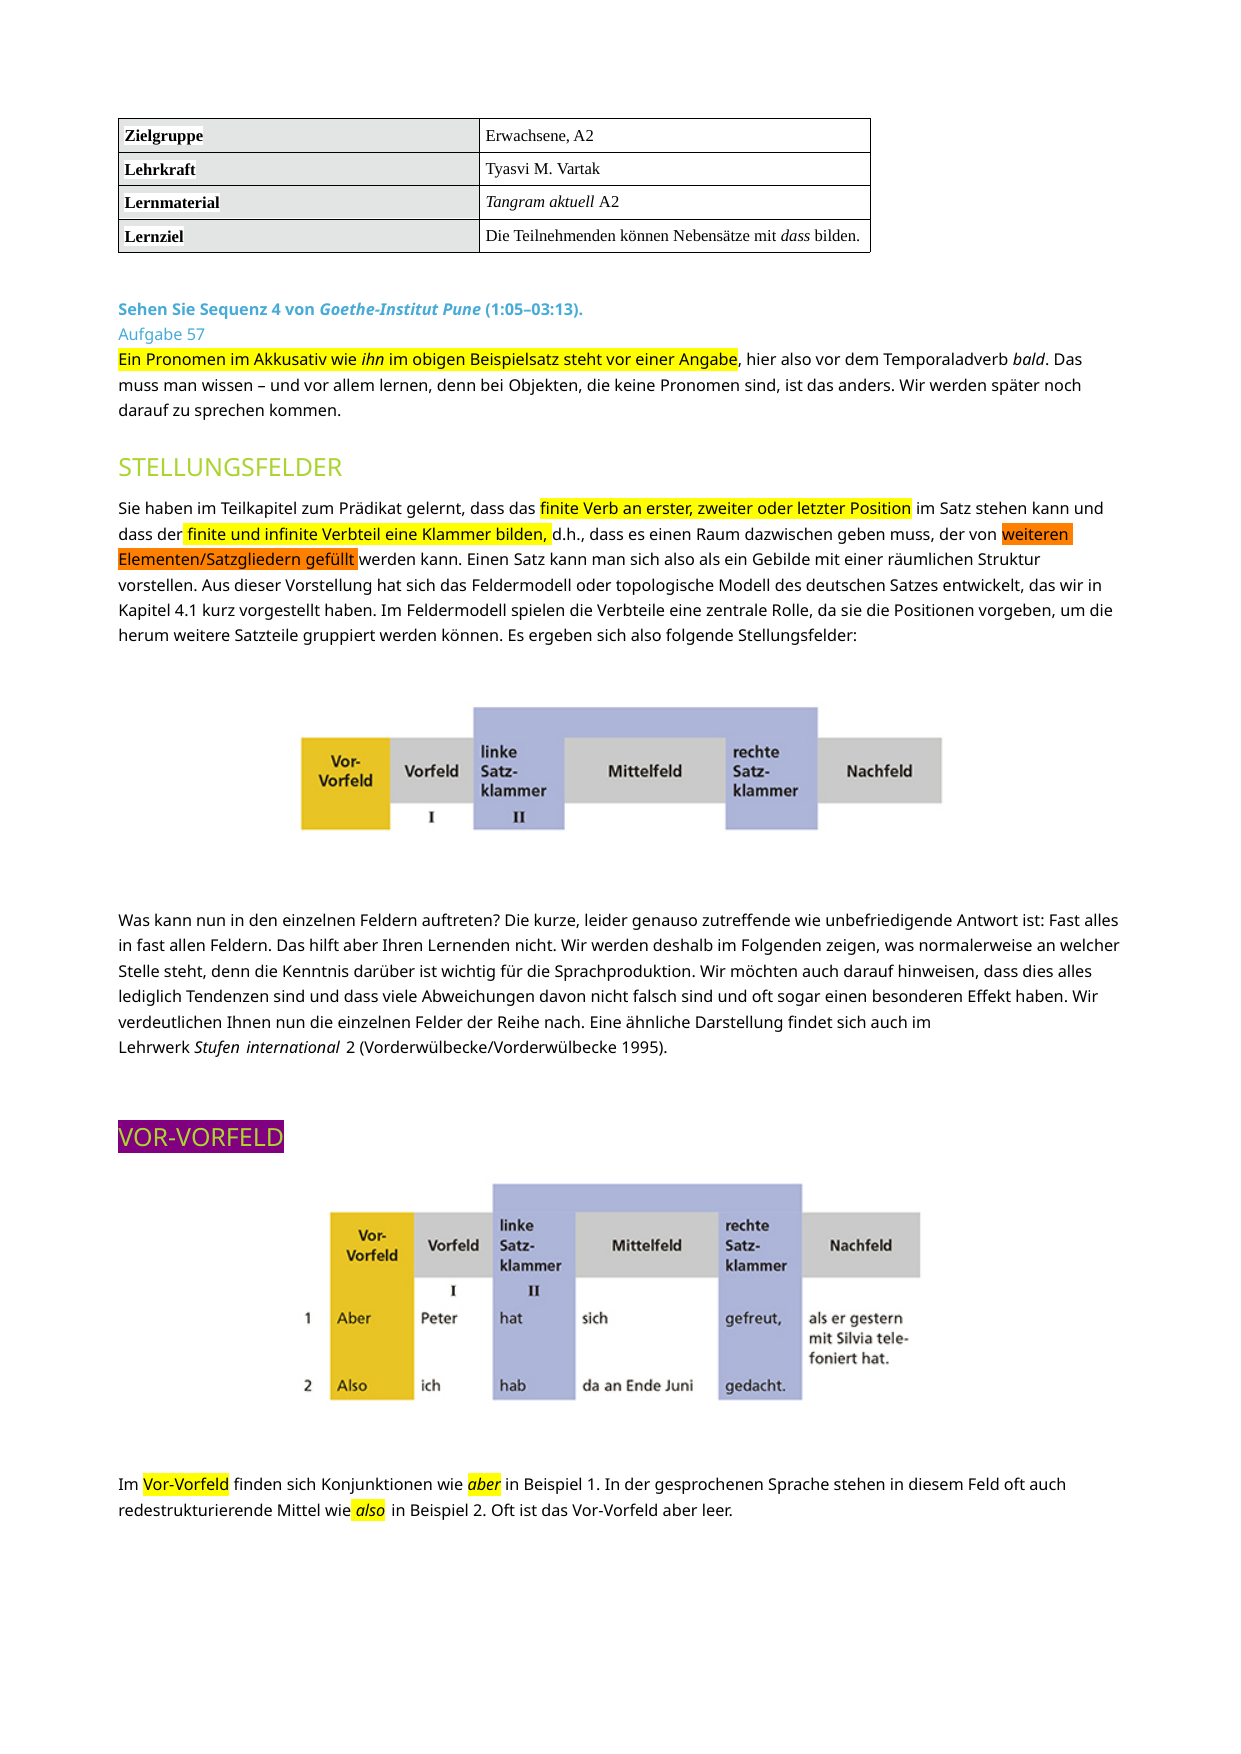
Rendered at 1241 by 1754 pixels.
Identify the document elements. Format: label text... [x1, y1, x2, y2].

table_cell Die Teilnehmenden können Nebensätze mit dass bilden. [480, 220, 870, 252]
picture [226, 1167, 1014, 1436]
subtitle STELLUNGSFELDER [118, 449, 1122, 484]
table_cell Zielgruppe [119, 119, 479, 152]
table_cell Tangram aktuell A2 [480, 186, 870, 218]
table_cell Erwachsene, A2 [480, 119, 870, 152]
text Was kann nun in den einzelnen Feldern auftreten? Die kurze, leider genauso zutreffende wie unbefriedigende Antwort ist: Fast alles in fast allen Feldern. Das hilft aber Ihren Lernenden nicht. Wir werden deshalb im Folgenden zeigen, was normalerweise an welcher Stelle steht, denn die Kenntnis darüber ist wichtig für die Sprachproduktion. Wir möchten auch darauf hinweisen, dass dies alles lediglich Tendenzen sind und dass viele Abweichungen davon nicht falsch sind und oft sogar einen besonderen Effekt haben. Wir verdeutlichen Ihnen nun die einzelnen Felder der Reihe nach. Eine ähnliche Darstellung findet sich auch im Lehrwerk Stufen international 2 (Vorderwülbecke/Vorderwülbecke 1995). [118, 909, 1122, 1058]
table_cell Lehrkraft [119, 153, 479, 185]
table_cell Lernziel [119, 220, 479, 252]
text Im Vor-Vorfeld finden sich Konjunktionen wie aber in Beispiel 1. In der gesprochenen Sprache stehen in diesem Feld oft auch redestrukturierende Mittel wie also in Beispiel 2. Oft ist das Vor-Vorfeld aber leer. [118, 1473, 1122, 1521]
table_cell Tyasvi M. Vartak [480, 153, 870, 185]
table_cell Lernmaterial [119, 186, 479, 218]
text Sie haben im Teilkapitel zum Prädikat gelernt, dass das finite Verb an erster, zweiter oder letzter Position im Satz stehen kann und dass der finite und infinite Verbteil eine Klammer bilden, d.h., dass es einen Raum dazwischen geben muss, der von weiteren Elementen/Satzgliedern gefüllt werden kann. Einen Satz kann man sich also als ein Gebilde mit einer räumlichen Struktur vorstellen. Aus dieser Vorstellung hat sich das Feldermodell oder topologische Modell des deutschen Satzes entwickelt, das wir in Kapitel 4.1 kurz vorgestellt haben. Im Feldermodell spielen die Verbteile eine zentrale Rolle, da sie die Positionen vorgeben, um die herum weitere Satzteile gruppiert werden können. Es ergeben sich also folgende Stellungsfelder: [118, 497, 1122, 647]
text Ein Pronomen im Akkusativ wie ihn im obigen Beispielsatz steht vor einer Angabe, hier also vor dem Temporaladverb bald. Das muss man wissen – und vor allem lernen, denn bei Objekten, die keine Pronomen sind, ist das anders. Wir werden später noch darauf zu sprechen kommen. [118, 348, 1122, 421]
subtitle VOR-VORFELD [118, 1119, 1122, 1153]
text Aufgabe 57 [118, 323, 1122, 345]
text Sehen Sie Sequenz 4 von Goethe-Institut Pune (1:05–03:13). [118, 297, 1122, 320]
picture [226, 682, 1014, 872]
